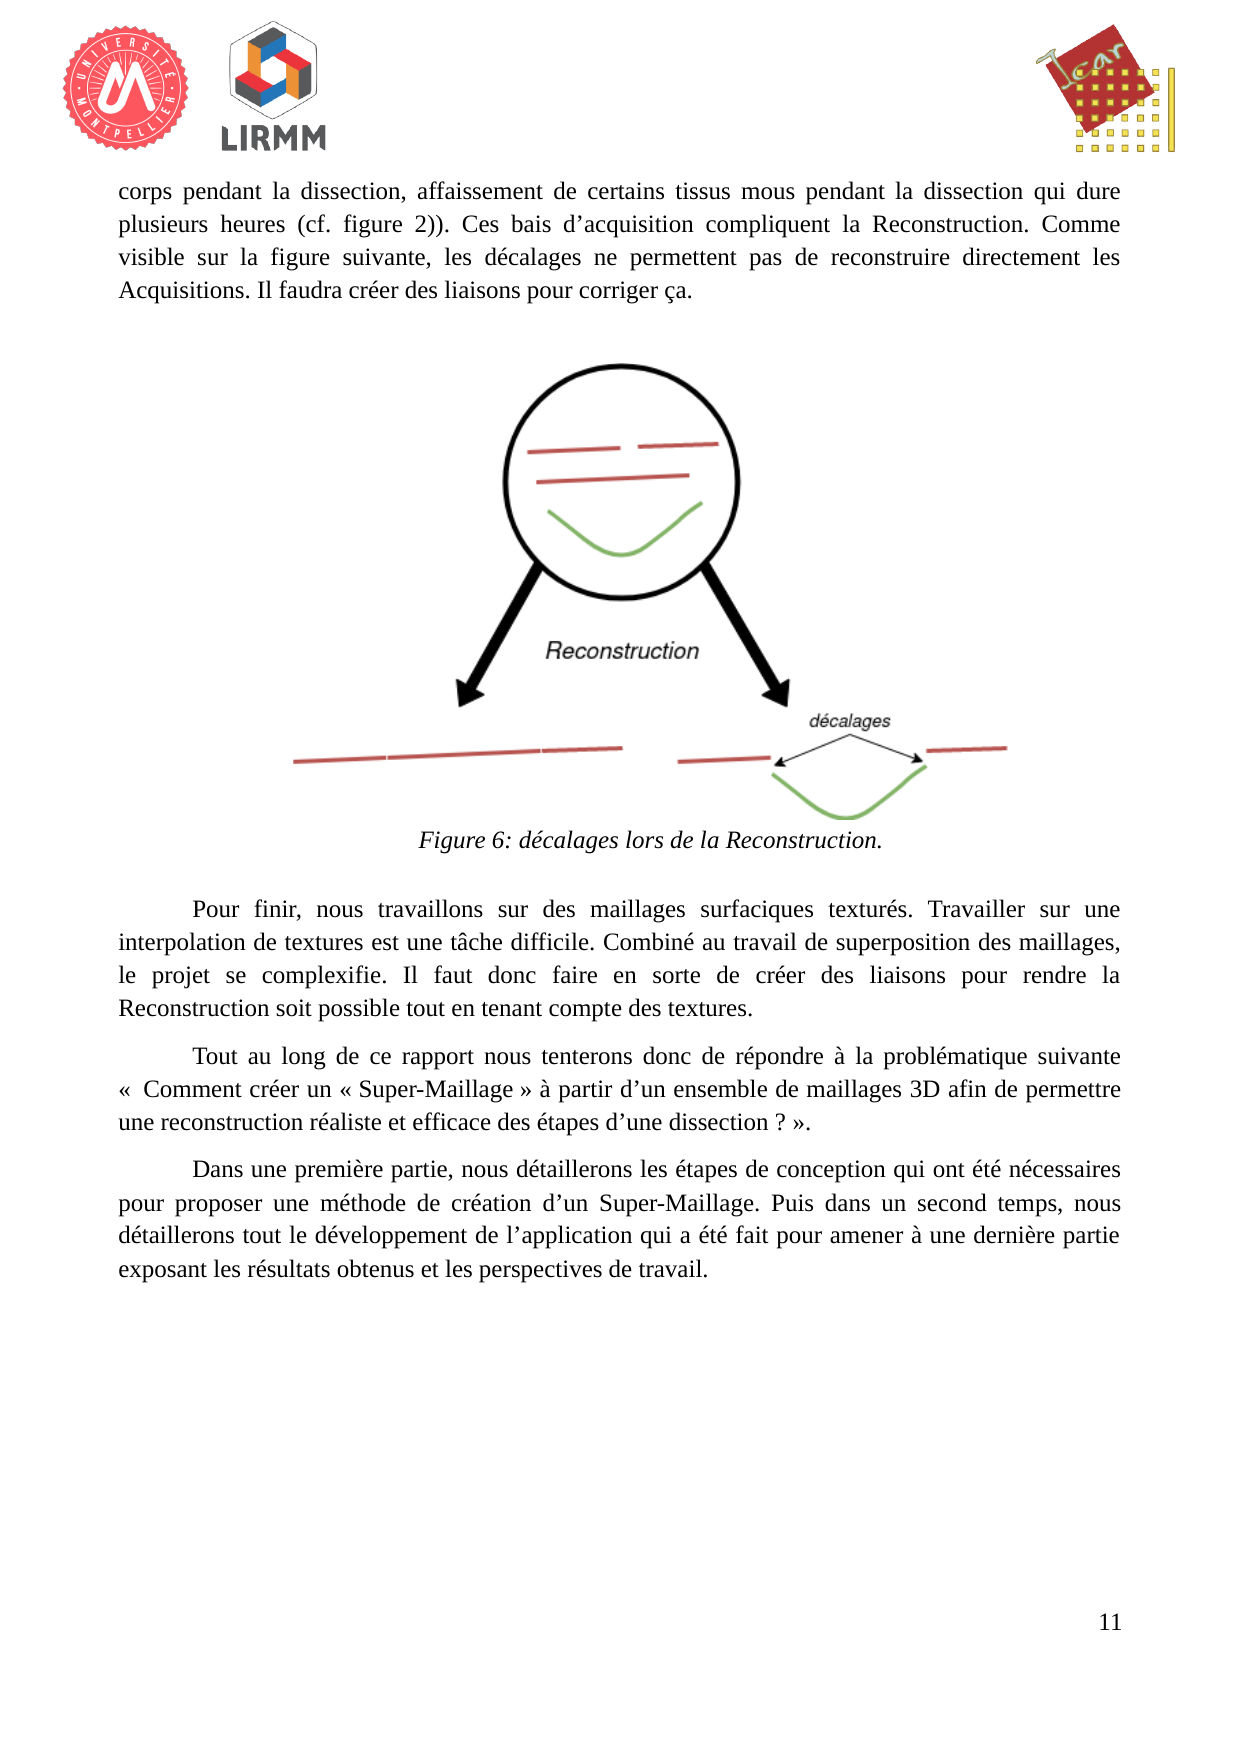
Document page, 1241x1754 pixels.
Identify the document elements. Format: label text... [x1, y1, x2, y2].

text corps pendant la dissection, affaissement de certains tissus mous pendant la dissection qui dure plusieurs heures (cf. figure 2)). Ces bais d’acquisition compliquent la Reconstruction. Comme visible sur la figure suivante, les décalages ne permettent pas de reconstruire directement les Acquisitions. Il faudra créer des liaisons pour corriger ça. [118, 176, 1122, 304]
text Pour finir, nous travaillons sur des maillages surfaciques texturés. Travailler sur une interpolation de textures est une tâche difficile. Combiné au travail de superposition des maillages, le projet se complexifie. Il faut donc faire en sorte de créer des liaisons pour rendre la Reconstruction soit possible tout en tenant compte des textures. [118, 894, 1122, 1022]
picture [57, 13, 201, 156]
picture [292, 363, 1012, 820]
text Figure 6: décalages lors de la Reconstruction. [292, 820, 1011, 854]
picture [203, 16, 343, 155]
text Dans une première partie, nous détaillerons les étapes de conception qui ont été nécessaires pour proposer une méthode de création d’un Super-Maillage. Puis dans un second temps, nous détaillerons tout le développement de l’application qui a été fait pour amener à une dernière partie exposant les résultats obtenus et les perspectives de travail. [118, 1154, 1122, 1282]
text Tout au long de ce rapport nous tenterons donc de répondre à la problématique suivante « Comment créer un « Super-Maillage » à partir d’un ensemble de maillages 3D afin de permettre une reconstruction réaliste et efficace des étapes d’une dissection ? ». [118, 1041, 1122, 1136]
picture [1025, 6, 1177, 154]
